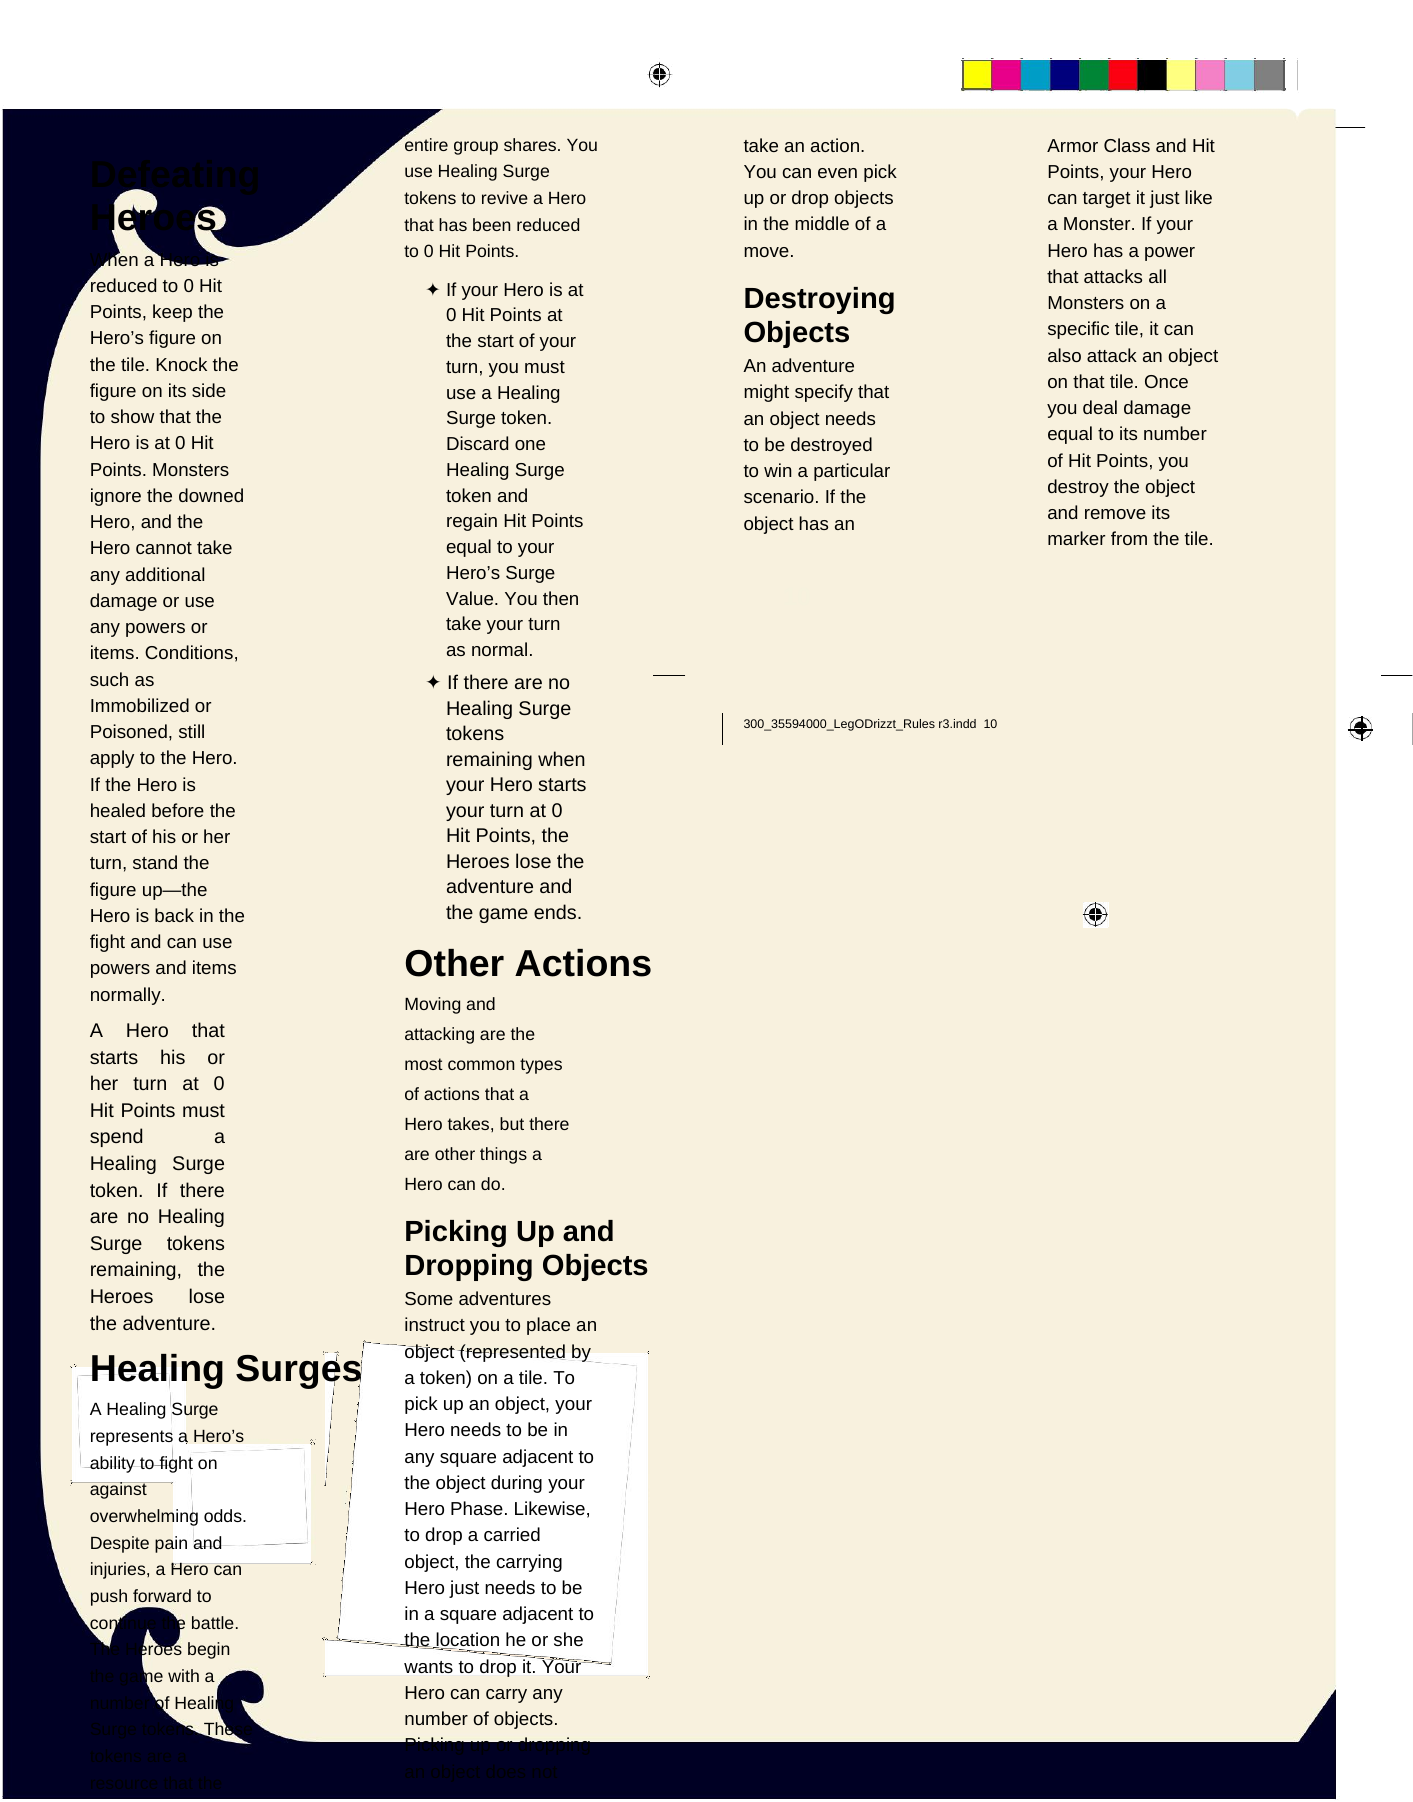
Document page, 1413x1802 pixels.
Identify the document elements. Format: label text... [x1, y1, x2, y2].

picture [0, 58, 1372, 1801]
table_cell [1373, 734, 1412, 741]
picture [1363, 731, 1372, 740]
table_header 3/28/11 3:42 PM [1373, 716, 1412, 734]
